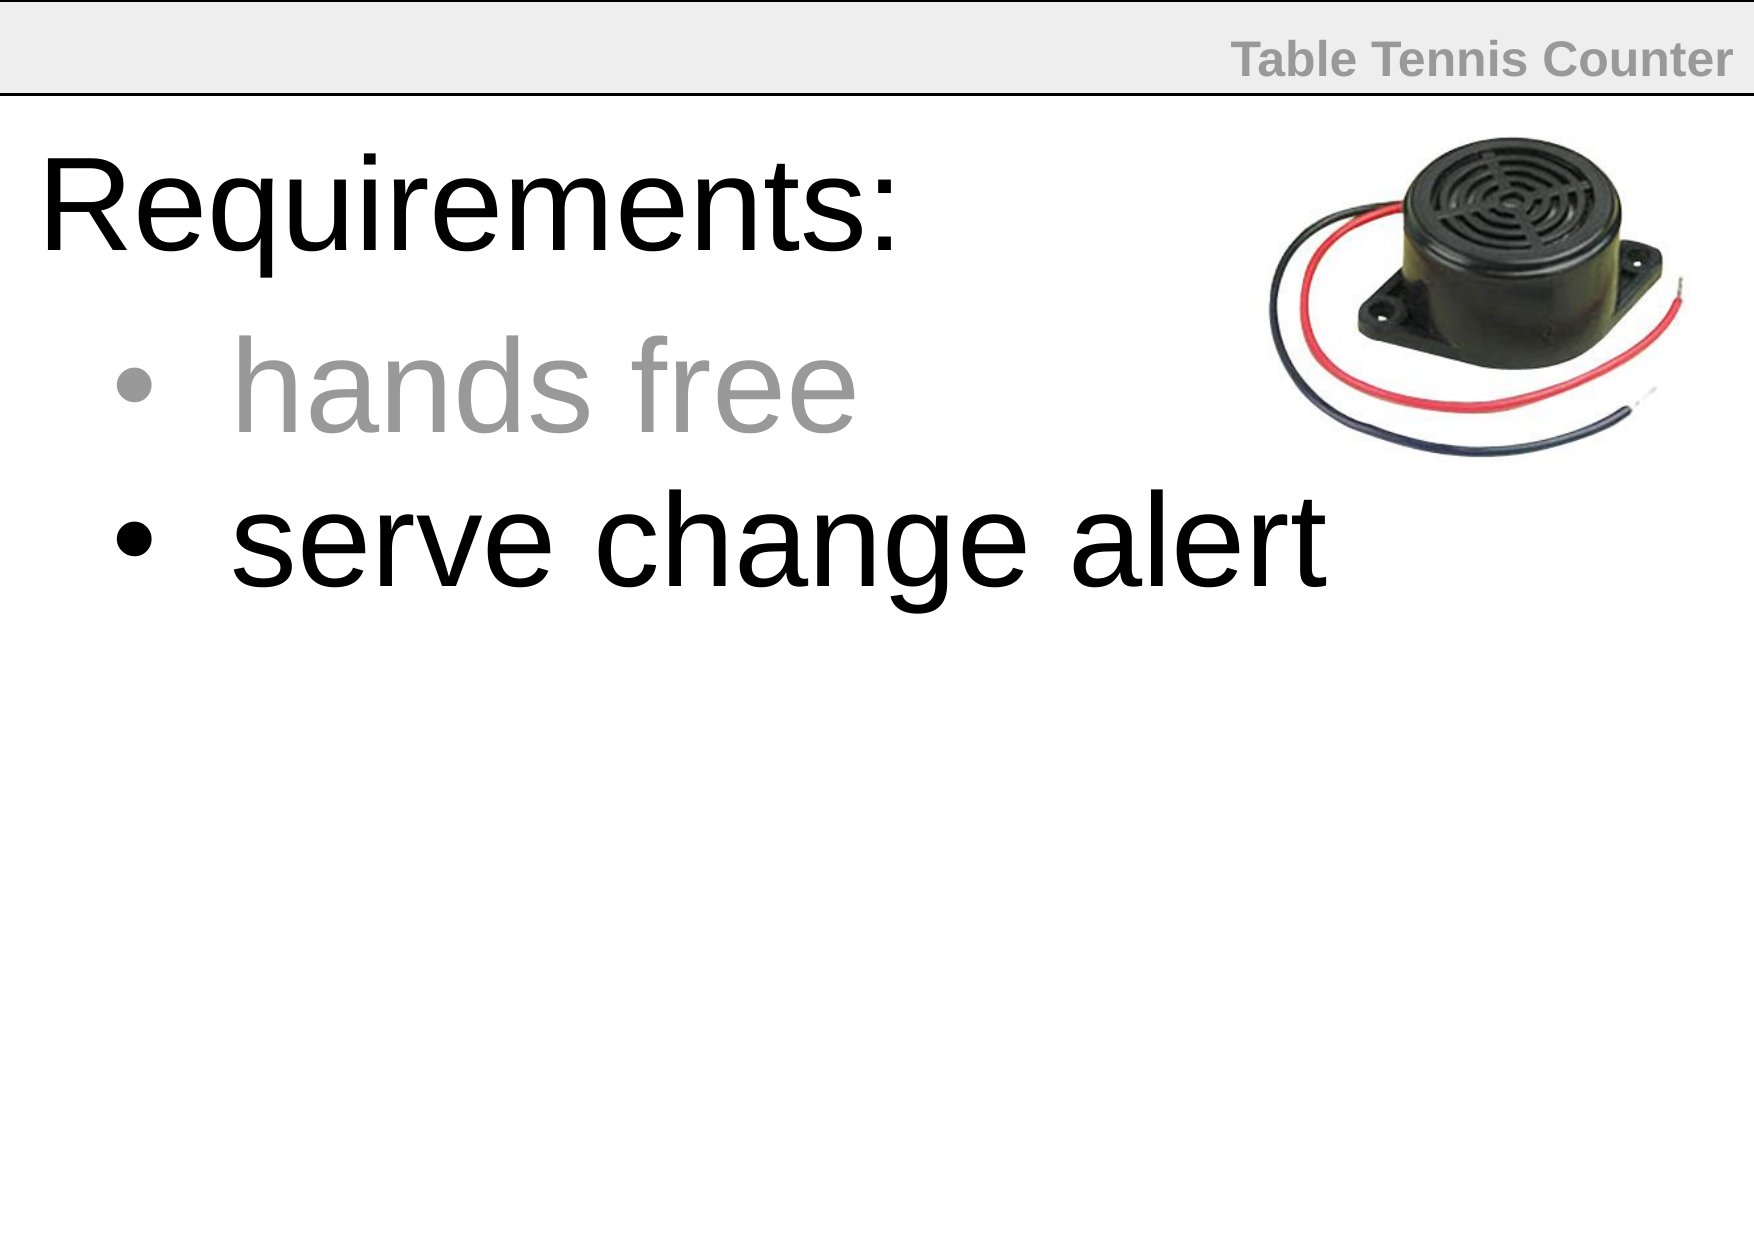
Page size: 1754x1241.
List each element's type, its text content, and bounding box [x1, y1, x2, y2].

list hands free [112, 308, 1257, 461]
list serve change alert [112, 461, 1754, 615]
picture [1257, 126, 1697, 469]
list [1697, 308, 1754, 461]
text Requirements: [0, 126, 1257, 279]
text [1697, 126, 1754, 279]
